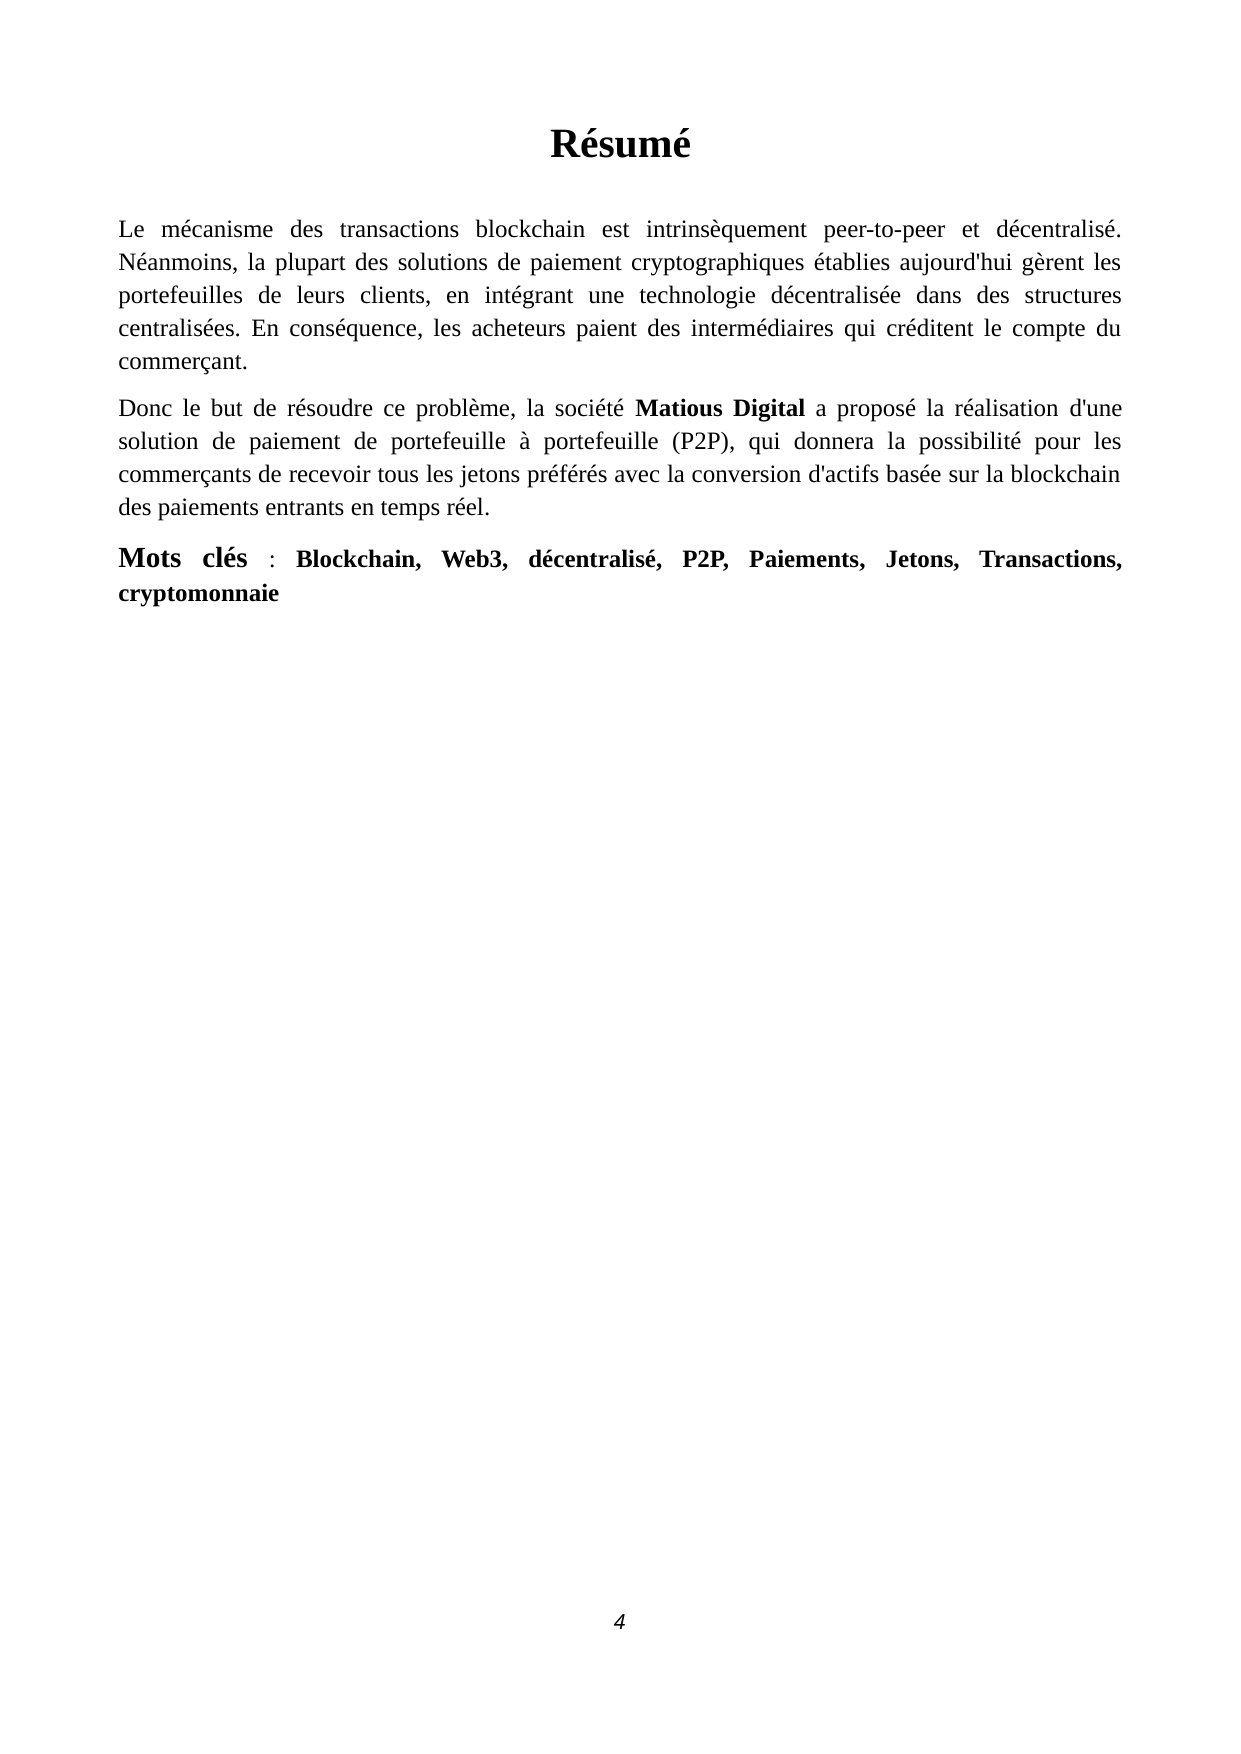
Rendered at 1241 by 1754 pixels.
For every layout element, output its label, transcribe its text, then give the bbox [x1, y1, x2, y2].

text Donc le but de résoudre ce problème, la société Matious Digital a proposé la réalisation d'une solution de paiement de portefeuille à portefeuille (P2P), qui donnera la possibilité pour les commerçants de recevoir tous les jetons préférés avec la conversion d'actifs basée sur la blockchain des paiements entrants en temps réel. [118, 393, 1122, 521]
text Mots clés : Blockchain, Web3, décentralisé, P2P, Paiements, Jetons, Transactions, cryptomonnaie [118, 540, 1122, 607]
text Le mécanisme des transactions blockchain est intrinsèquement peer-to-peer et décentralisé. Néanmoins, la plupart des solutions de paiement cryptographiques établies aujourd'hui gèrent les portefeuilles de leurs clients, en intégrant une technologie décentralisée dans des structures centralisées. En conséquence, les acheteurs paient des intermédiaires qui créditent le compte du commerçant. [118, 214, 1122, 374]
text Résumé [118, 118, 1122, 166]
